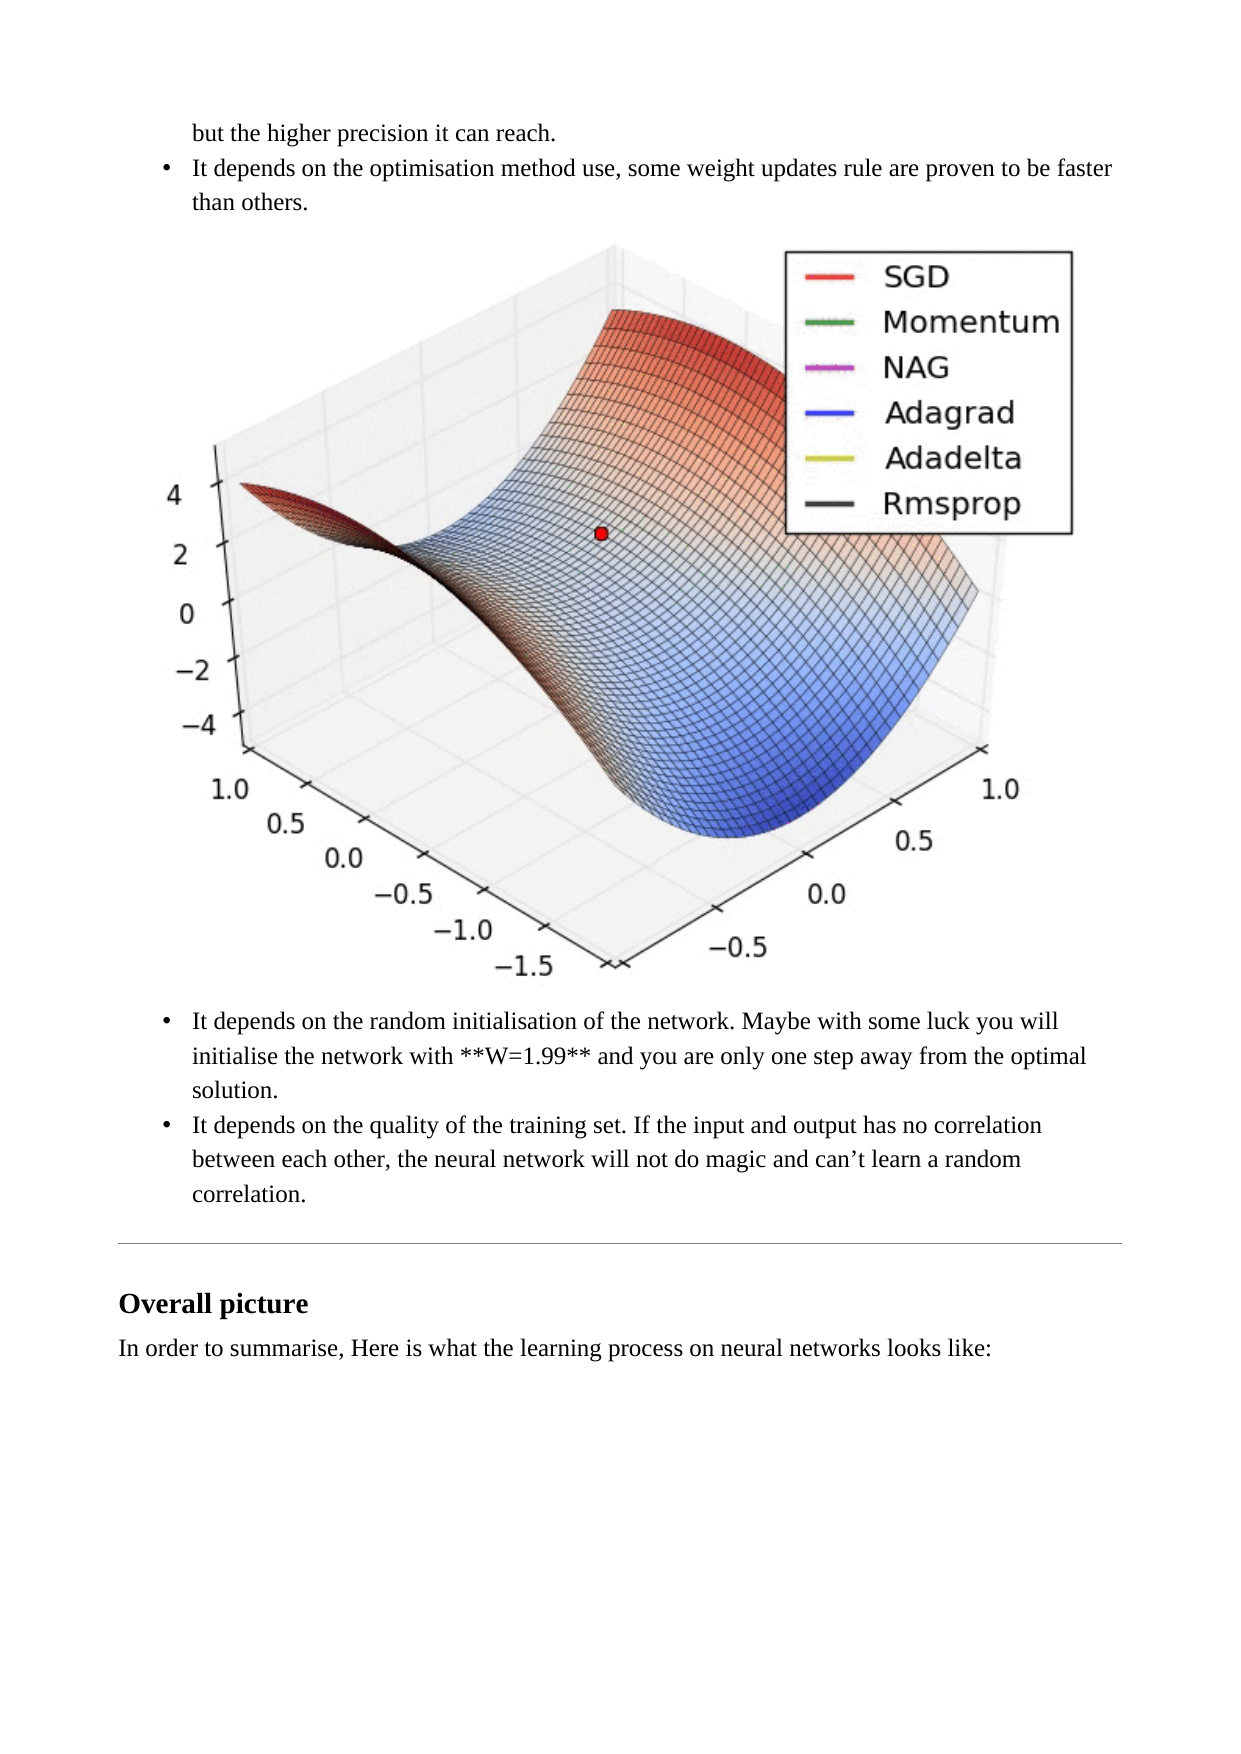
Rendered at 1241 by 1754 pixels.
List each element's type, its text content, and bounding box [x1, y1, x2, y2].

list but the higher precision it can reach. [162, 118, 1122, 147]
list It depends on the random initialisation of the network. Maybe with some luck you will initialise the network with **W=1.99** and you are only one step away from the optimal solution. [162, 1006, 1122, 1104]
subtitle Overall picture [118, 1287, 1122, 1320]
list It depends on the quality of the training set. If the input and output has no correlation between each other, the neural network will not do magic and can’t learn a random correlation. [162, 1110, 1122, 1208]
text In order to summarise, Here is what the learning process on neural networks looks like: [118, 1333, 1122, 1361]
picture [118, 236, 1087, 987]
list It depends on the optimisation method use, some weight updates rule are proven to be faster than others. [162, 153, 1122, 216]
